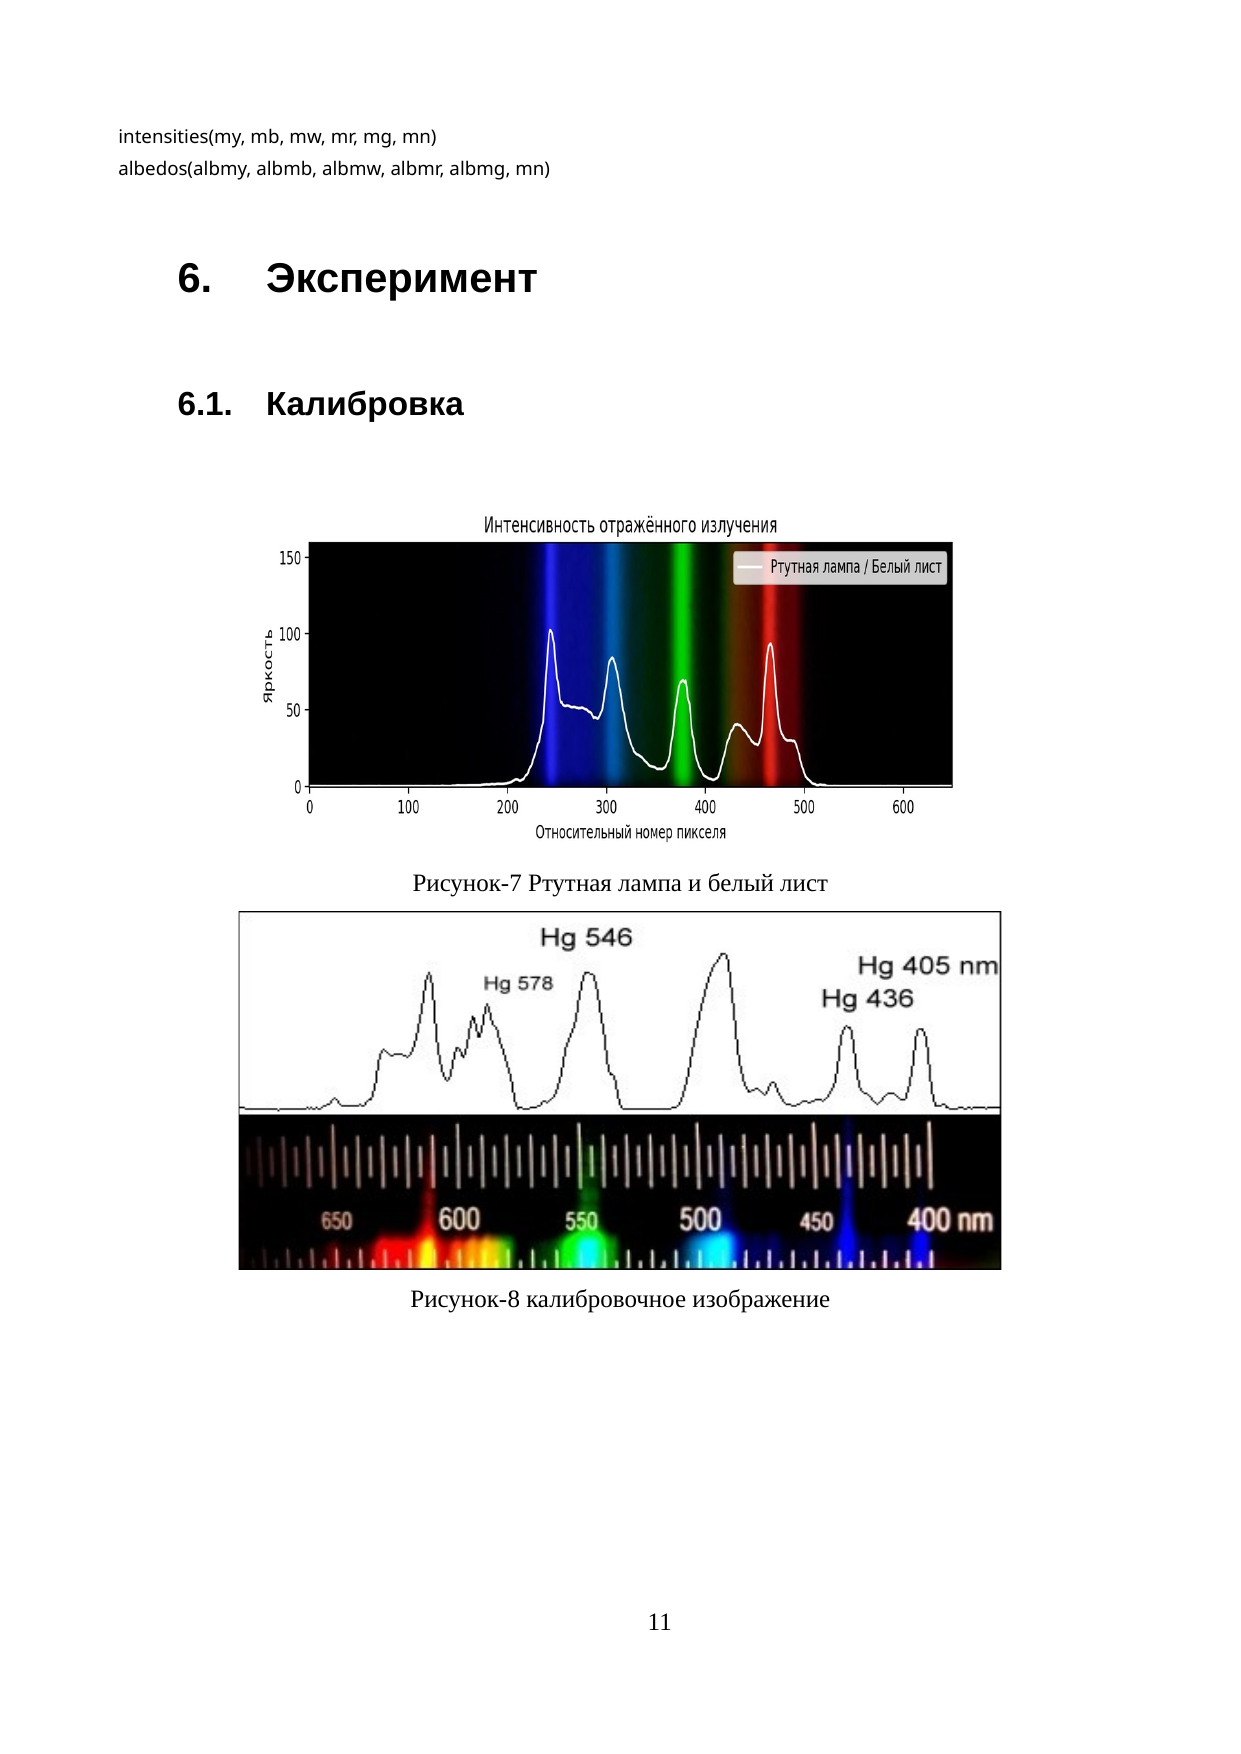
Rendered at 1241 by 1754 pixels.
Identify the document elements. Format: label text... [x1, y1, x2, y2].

table_cell intensities(my, mb, mw, mr, mg, mn) [118, 118, 1122, 149]
subtitle Эксперимент [118, 253, 1122, 301]
text Рисунок-8 калибровочное изображение [118, 1284, 1122, 1312]
picture [205, 471, 1035, 854]
subtitle Калибровка [118, 384, 1122, 422]
table_cell albedos(albmy, albmb, albmw, albmr, albmg, mn) [118, 149, 1122, 181]
text Рисунок-7 Ртутная лампа и белый лист [118, 868, 1122, 897]
picture [238, 911, 1002, 1270]
